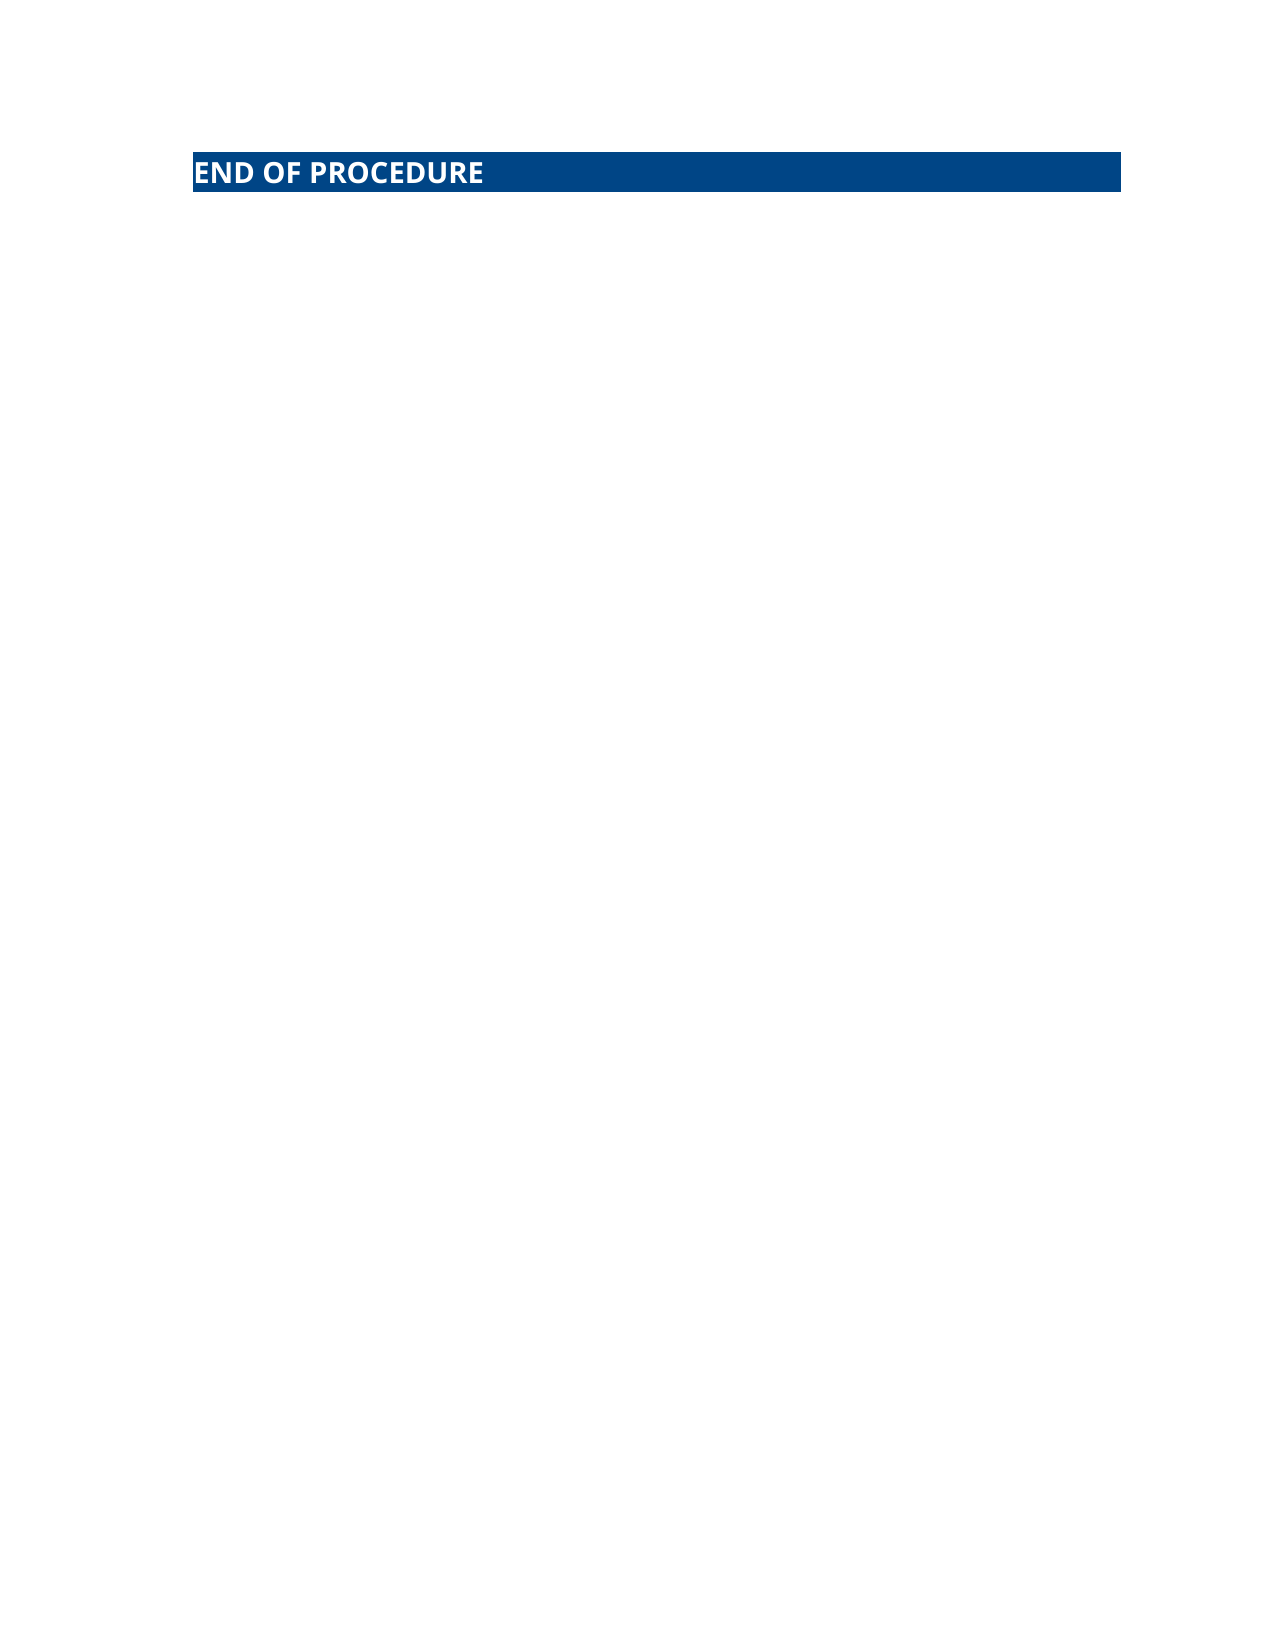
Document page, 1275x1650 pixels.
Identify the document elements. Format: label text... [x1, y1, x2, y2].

text END OF PROCEDURE [193, 152, 1121, 192]
